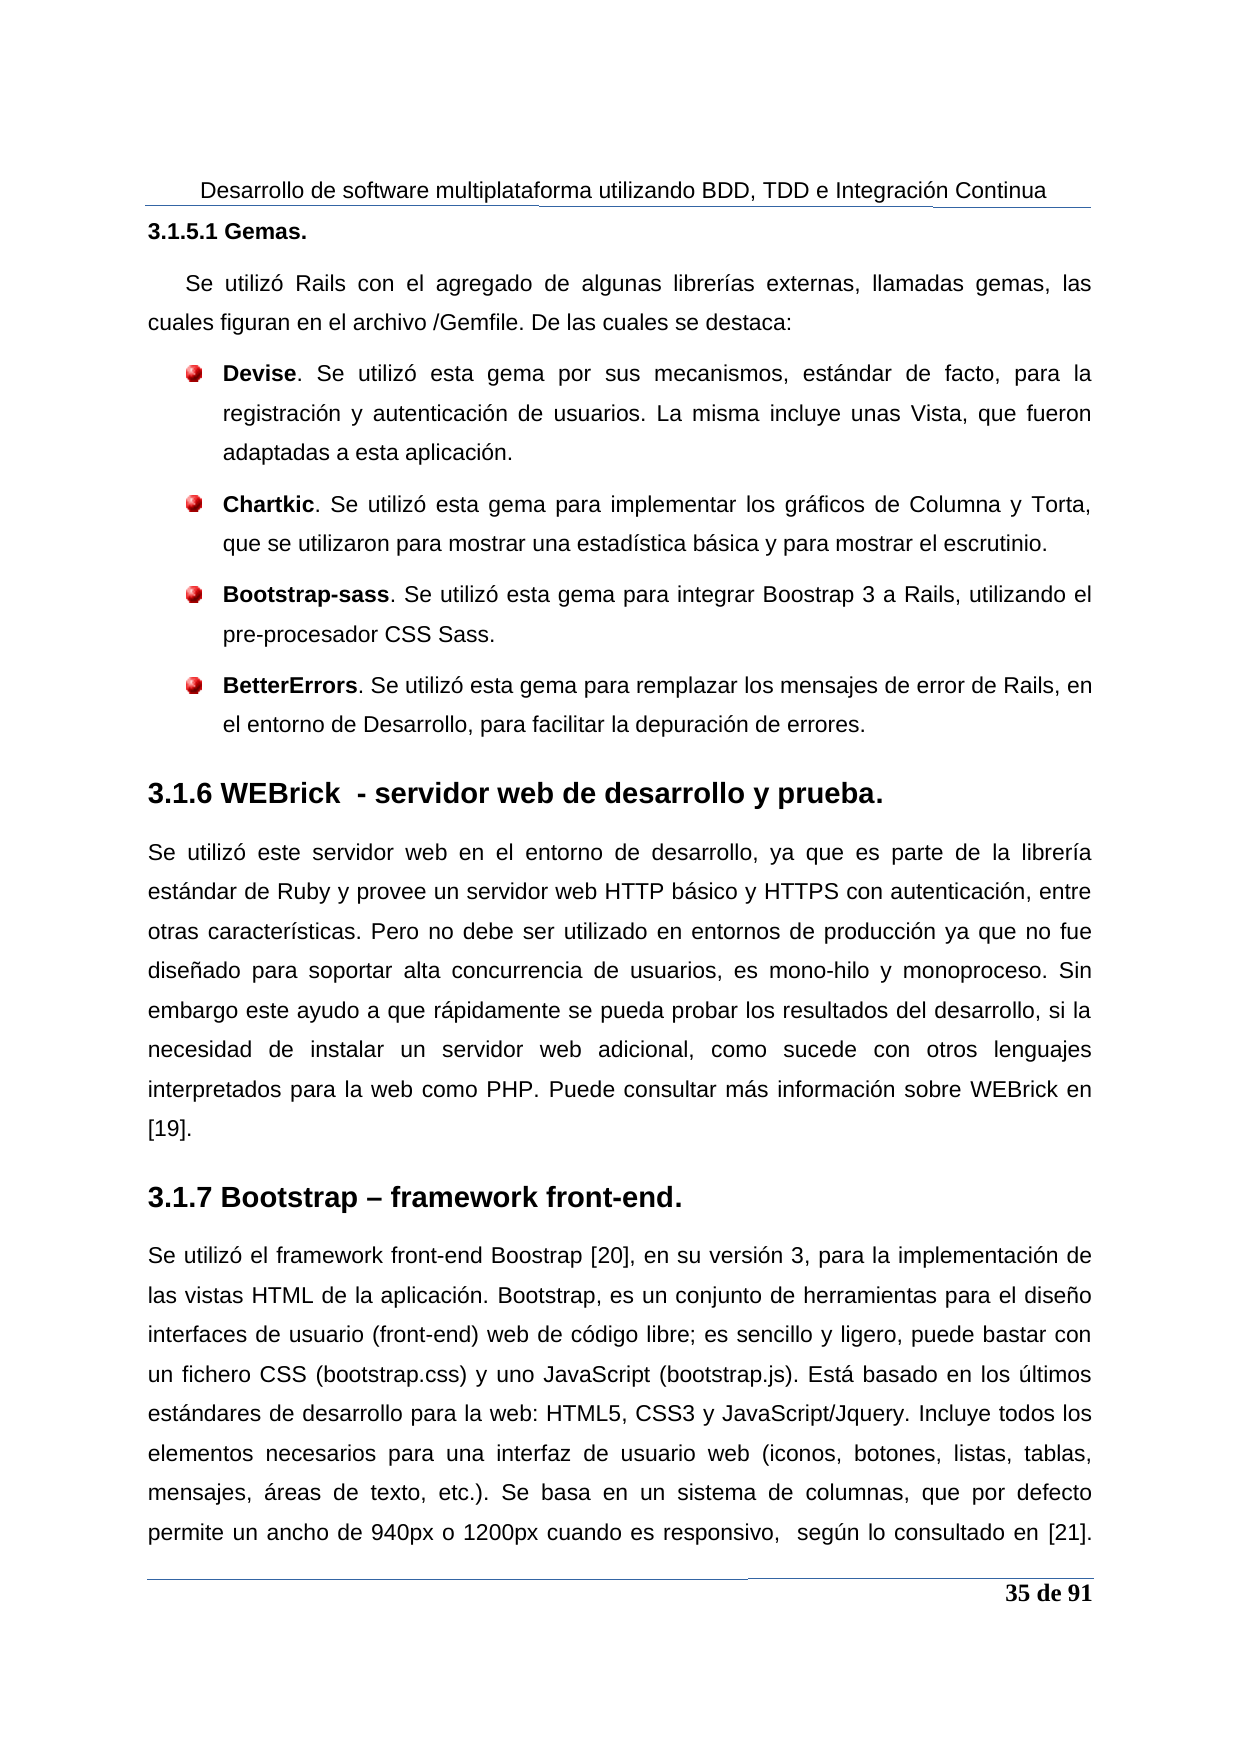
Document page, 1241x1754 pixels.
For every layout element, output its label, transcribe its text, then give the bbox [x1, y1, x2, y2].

picture [186, 586, 202, 603]
text Se utilizó este servidor web en el entorno de desarrollo, ya que es parte de la librería estándar de Ruby y provee un servidor web HTTP básico y HTTPS con autenticación, entre otras características. Pero no debe ser utilizado en entornos de producción ya que no fue diseñado para soportar alta concurrencia de usuarios, es mono-hilo y monoproceso. Sin embargo este ayudo a que rápidamente se pueda probar los resultados del desarrollo, si la necesidad de instalar un servidor web adicional, como sucede con otros lenguajes interpretados para la web como PHP. Puede consultar más información sobre WEBrick en [19]. [148, 839, 1093, 1141]
subtitle 3.1.7 Bootstrap – framework front-end. [148, 1179, 1093, 1213]
list Chartkic. Se utilizó esta gema para implementar los gráficos de Columna y Torta, que se utilizaron para mostrar una estadística básica y para mostrar el escrutinio. [185, 491, 1093, 556]
list BetterErrors. Se utilizó esta gema para remplazar los mensajes de error de Rails, en el entorno de Desarrollo, para facilitar la depuración de errores. [185, 672, 1093, 738]
text Se utilizó Rails con el agregado de algunas librerías externas, llamadas gemas, las cuales figuran en el archivo /Gemfile. De las cuales se destaca: [148, 269, 1093, 335]
picture [186, 677, 202, 694]
picture [186, 495, 202, 512]
picture [186, 365, 202, 382]
list Devise. Se utilizó esta gema por sus mecanismos, estándar de facto, para la registración y autenticación de usuarios. La misma incluye unas Vista, que fueron adaptadas a esta aplicación. [185, 360, 1093, 466]
list Bootstrap-sass. Se utilizó esta gema para integrar Boostrap 3 a Rails, utilizando el pre-procesador CSS Sass. [185, 581, 1093, 647]
subtitle 3.1.6 WEBrick - servidor web de desarrollo y prueba. [148, 776, 1093, 809]
text 3.1.5.1 Gemas. [148, 218, 1093, 245]
text Se utilizó el framework front-end Boostrap [20], en su versión 3, para la implementación de las vistas HTML de la aplicación. Bootstrap, es un conjunto de herramientas para el diseño interfaces de usuario (front-end) web de código libre; es sencillo y ligero, puede bastar con un fichero CSS (bootstrap.css) y uno JavaScript (bootstrap.js). Está basado en los últimos estándares de desarrollo para la web: HTML5, CSS3 y JavaScript/Jquery. Incluye todos los elementos necesarios para una interfaz de usuario web (iconos, botones, listas, tablas, mensajes, áreas de texto, etc.). Se basa en un sistema de columnas, que por defecto permite un ancho de 940px o 1200px cuando es responsivo, según lo consultado en [21]. [148, 1242, 1093, 1545]
